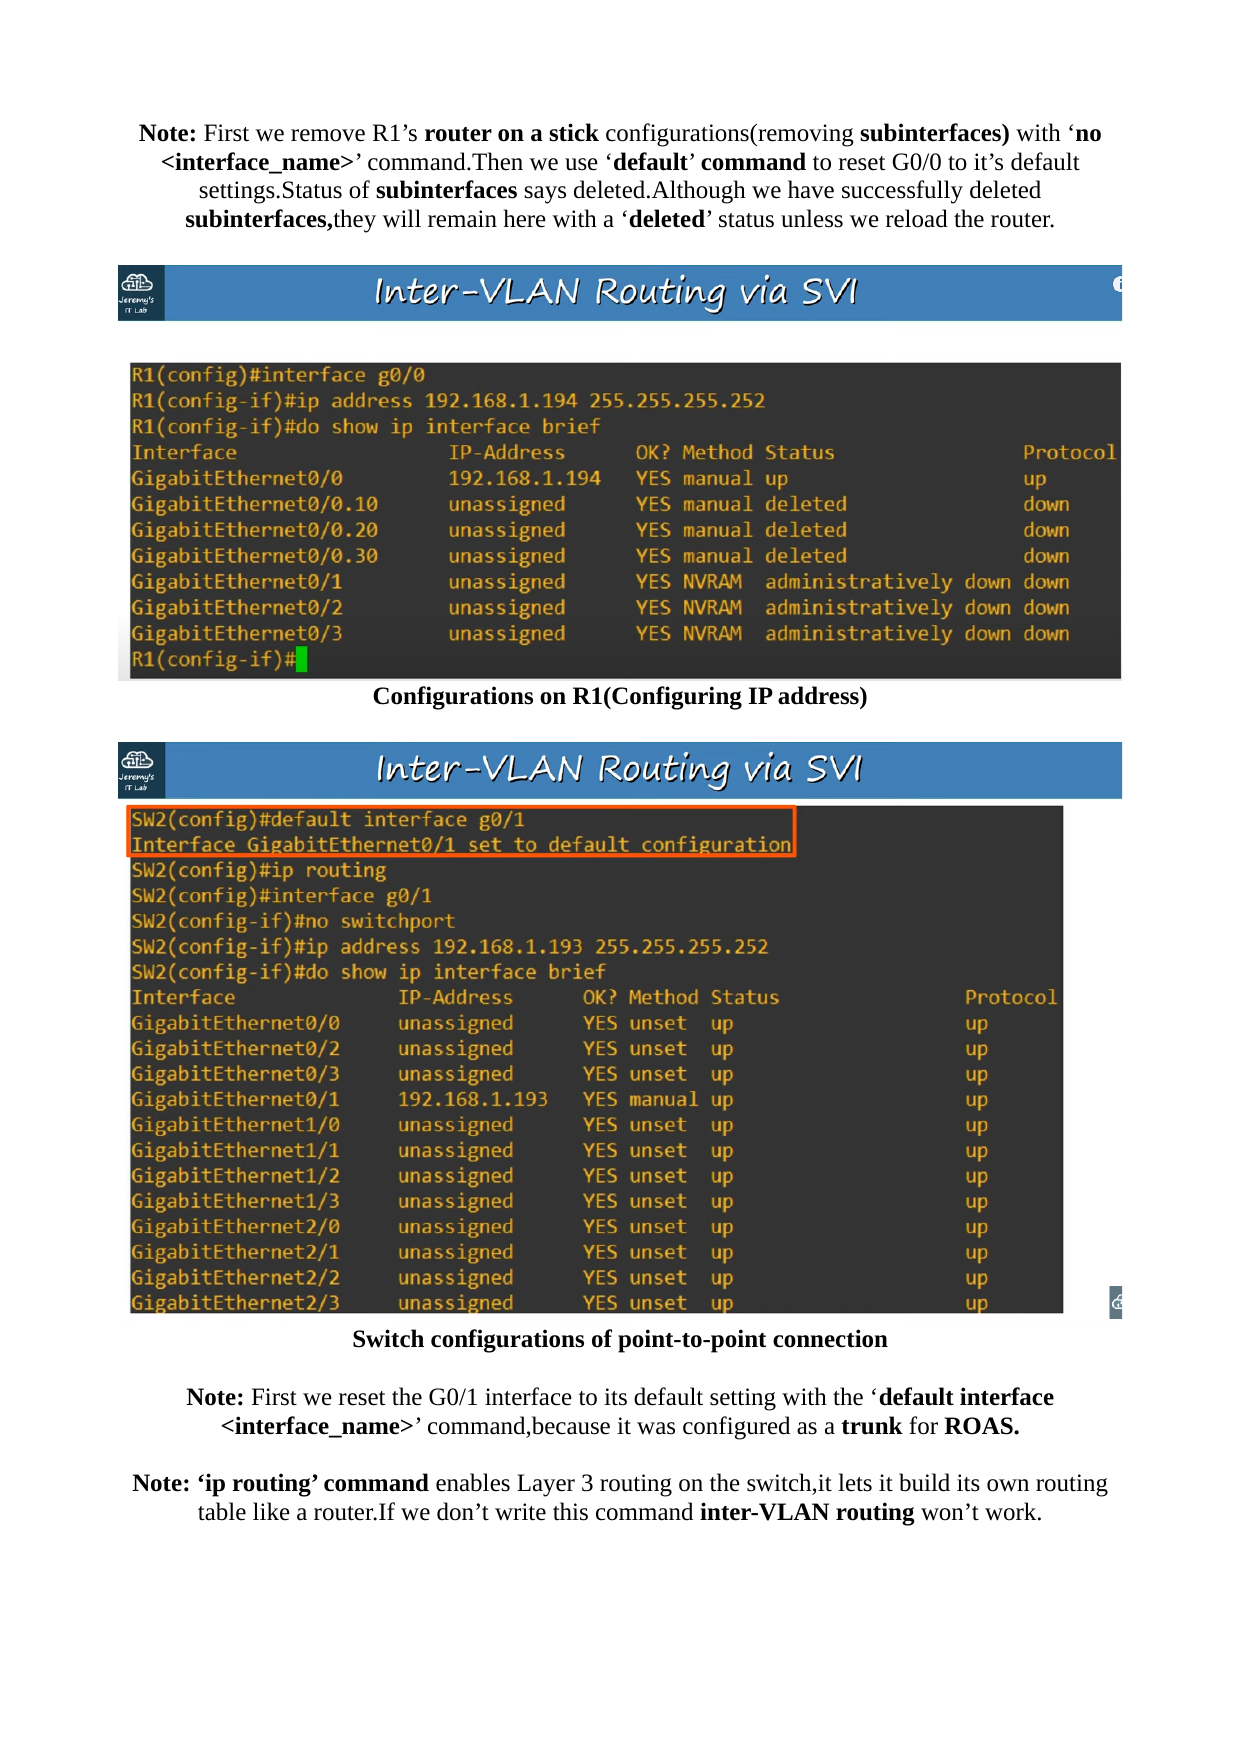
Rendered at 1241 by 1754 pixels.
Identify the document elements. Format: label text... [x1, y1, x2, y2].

text Configurations on R1(Configuring IP address) [118, 681, 1122, 709]
text Note: ‘ip routing’ command enables Layer 3 routing on the switch,it lets it build its own routing table like a router.If we don’t write this command inter-VLAN routing won’t work. [118, 1468, 1122, 1526]
text Note: First we remove R1’s router on a stick configurations(removing subinterfaces) with ‘no <interface_name>’ command.Then we use ‘default’ command to reset G0/0 to it’s default settings.Status of subinterfaces says deleted.Although we have successfully deleted subinterfaces,they will remain here with a ‘deleted’ status unless we reload the router. [118, 118, 1122, 233]
picture [118, 738, 1123, 1325]
picture [118, 261, 1123, 681]
text Switch configurations of point-to-point connection [118, 1325, 1122, 1353]
text Note: First we reset the G0/1 interface to its default setting with the ‘default interface <interface_name>’ command,because it was configured as a trunk for ROAS. [118, 1382, 1122, 1439]
